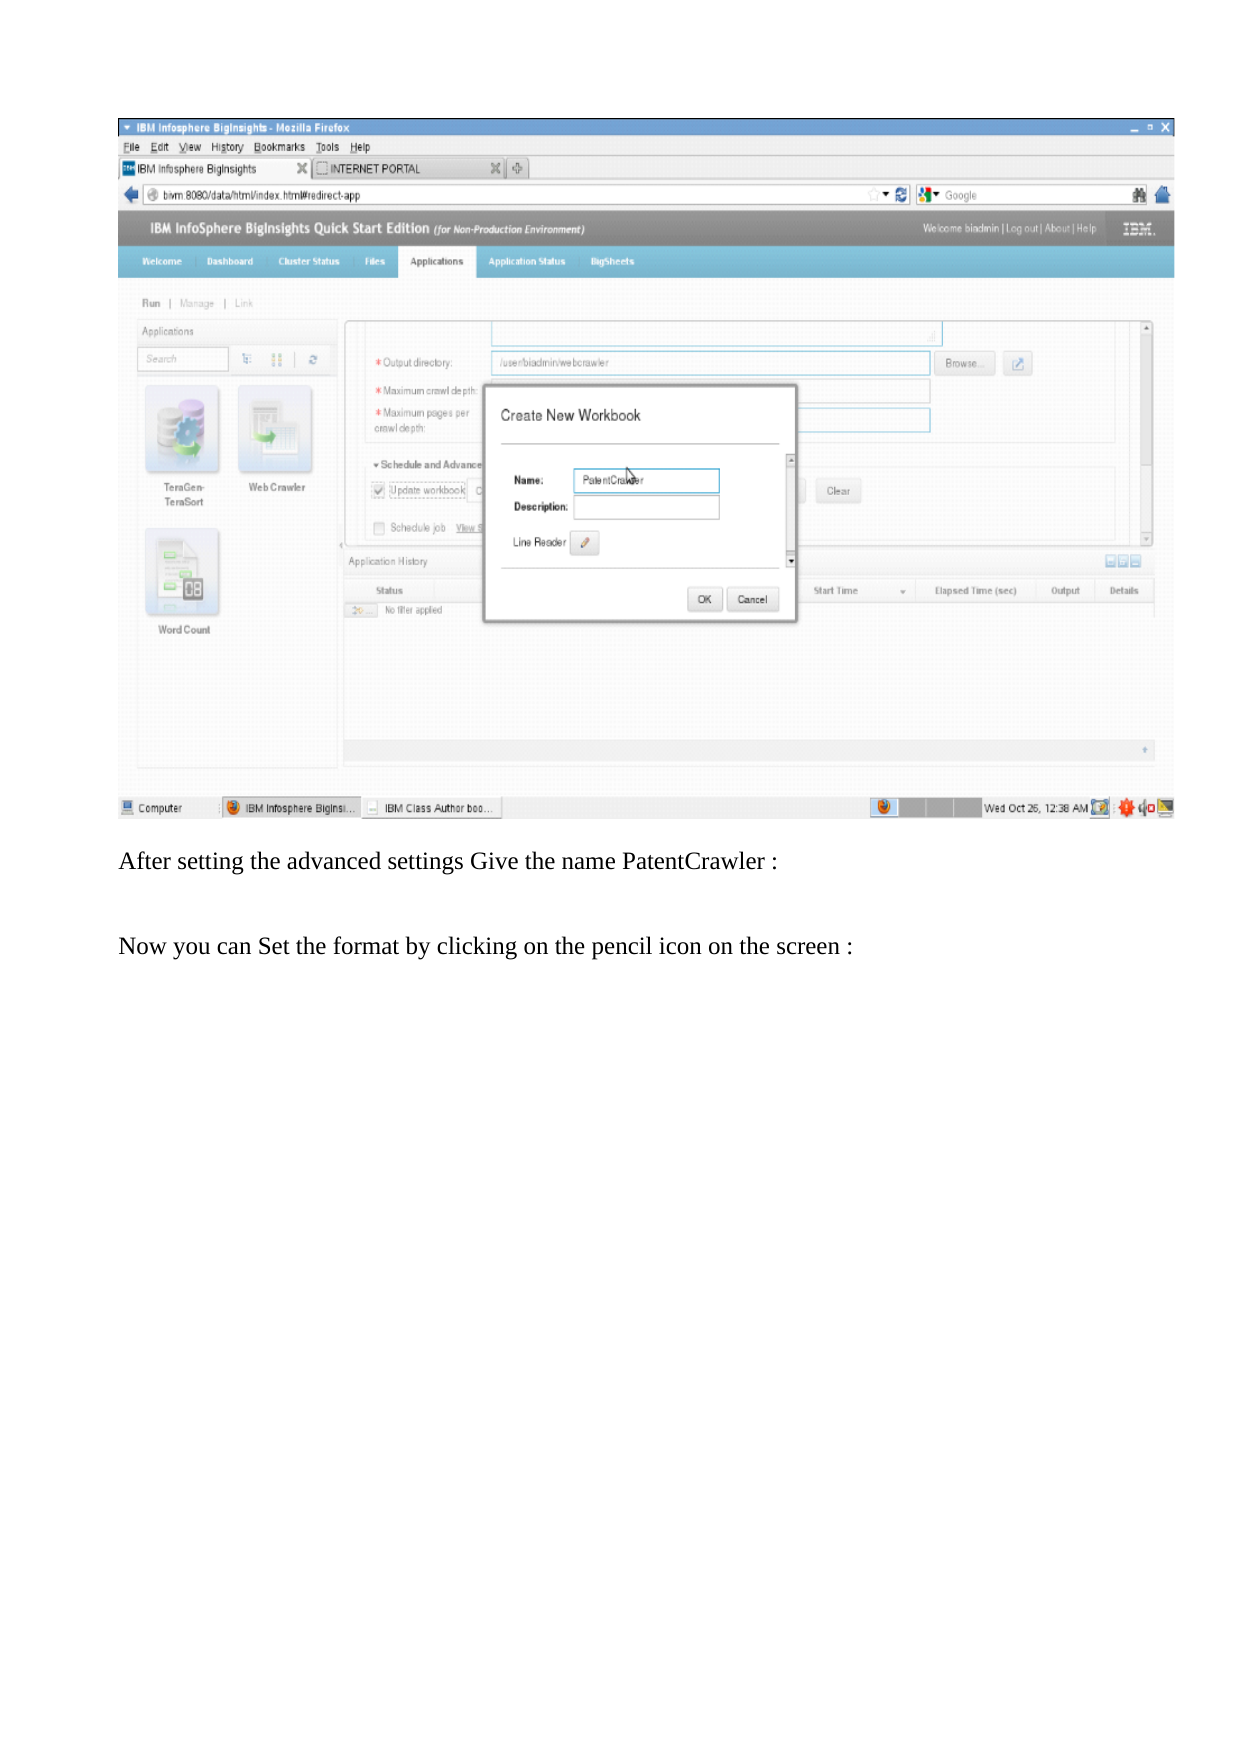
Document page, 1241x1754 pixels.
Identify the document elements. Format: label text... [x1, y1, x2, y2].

text Now you can Set the format by clicking on the pencil icon on the screen : [118, 931, 1122, 960]
text After setting the advanced settings Give the name PatentCrawler : [118, 846, 1122, 875]
